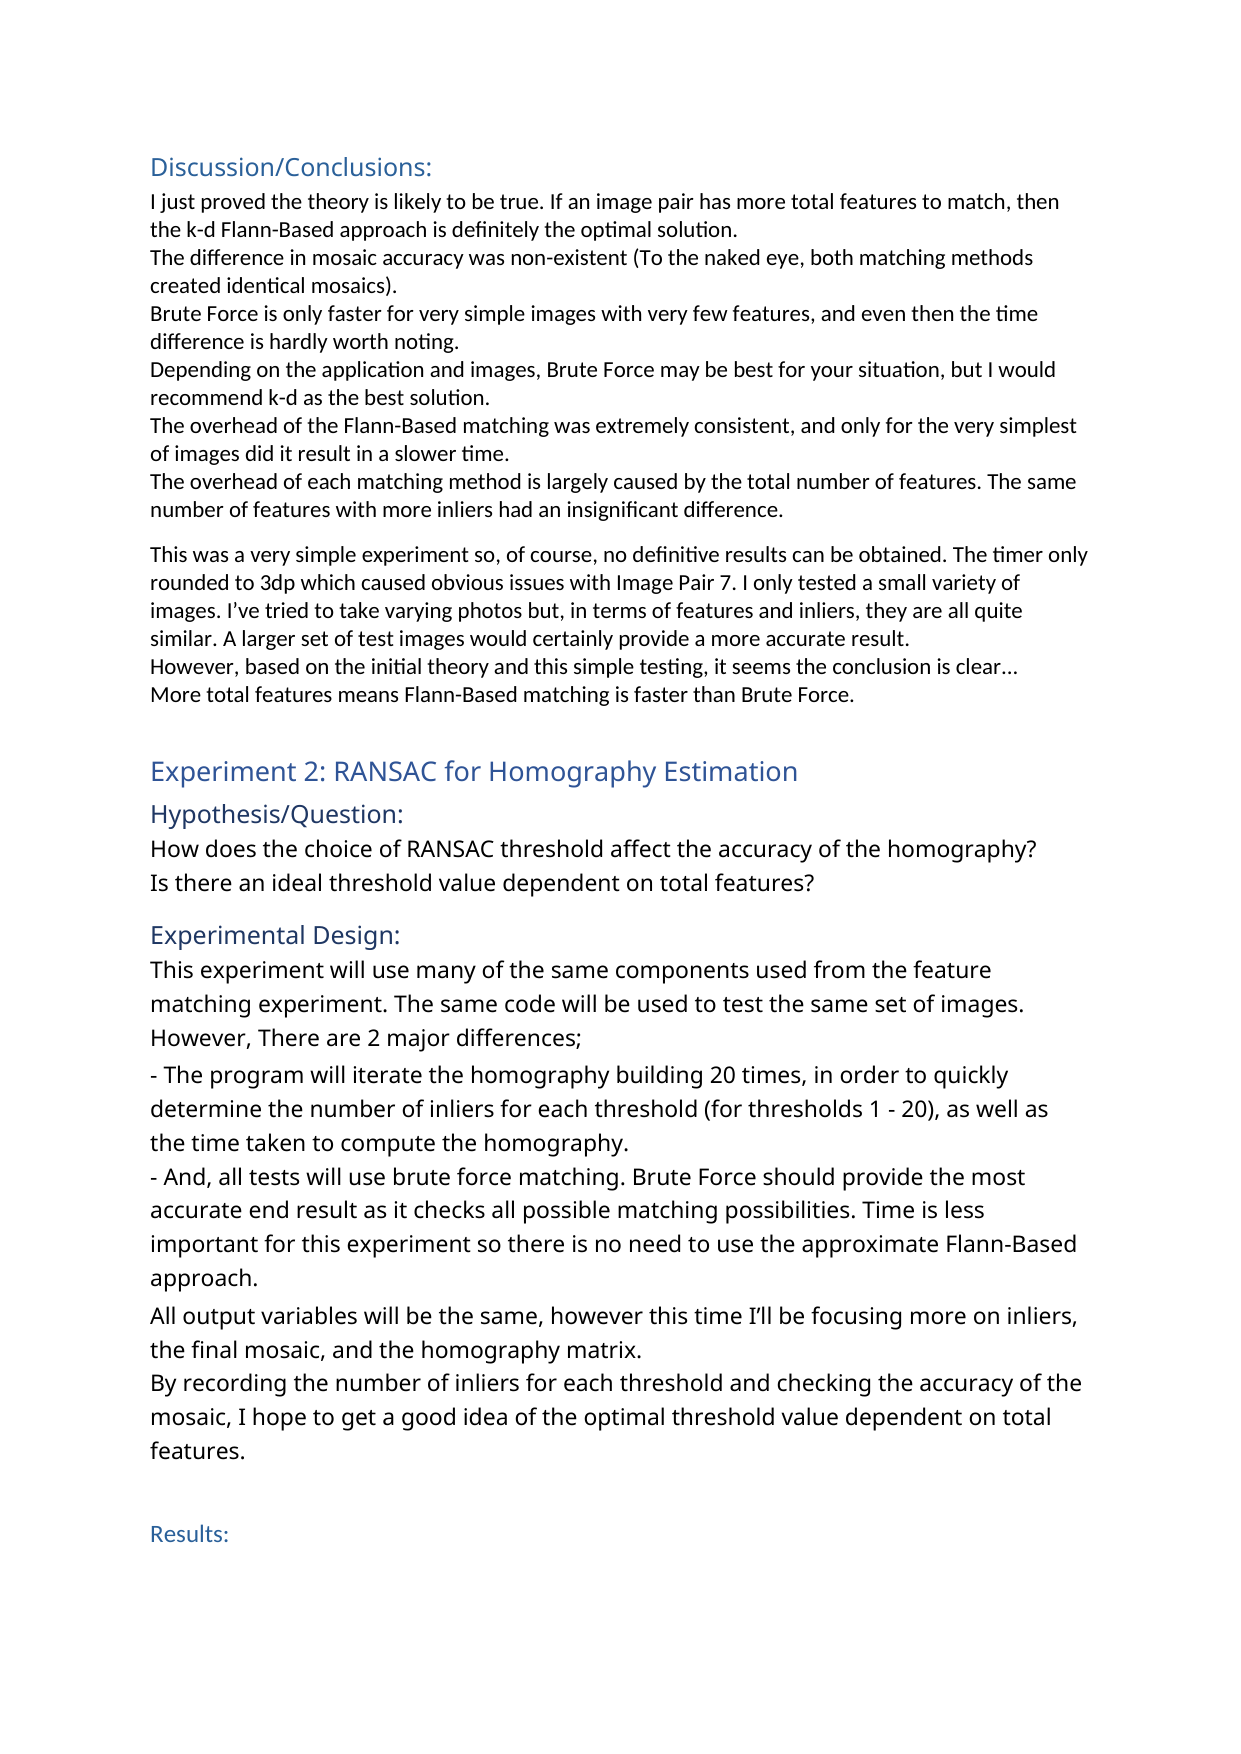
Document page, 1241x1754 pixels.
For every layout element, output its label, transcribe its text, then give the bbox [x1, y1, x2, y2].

subtitle All output variables will be the same, however this time I’ll be focusing more on inliers, the final mosaic, and the homography matrix. By recording the number of inliers for each threshold and checking the accuracy of the mosaic, I hope to get a good idea of the optimal threshold value dependent on total features. [150, 1300, 1090, 1466]
text I just proved the theory is likely to be true. If an image pair has more total features to match, then the k-d Flann-Based approach is definitely the optimal solution. The difference in mosaic accuracy was non-existent (To the naked eye, both matching methods created identical mosaics). Brute Force is only faster for very simple images with very few features, and even then the time difference is hardly worth noting. Depending on the application and images, Brute Force may be best for your situation, but I would recommend k-d as the best solution. The overhead of the Flann-Based matching was extremely consistent, and only for the very simplest of images did it result in a slower time. The overhead of each matching method is largely caused by the total number of features. The same number of features with more inliers had an insignificant difference. [150, 187, 1090, 523]
subtitle Discussion/Conclusions: [150, 150, 1090, 184]
text This was a very simple experiment so, of course, no definitive results can be obtained. The timer only rounded to 3dp which caused obvious issues with Image Pair 7. I only tested a small variety of images. I’ve tried to take varying photos but, in terms of features and inliers, they are all quite similar. A larger set of test images would certainly provide a more accurate result. However, based on the initial theory and this simple testing, it seems the conclusion is clear... More total features means Flann-Based matching is faster than Brute Force. [150, 540, 1090, 736]
subtitle Experiment 2: RANSAC for Homography Estimation [150, 752, 1090, 789]
text How does the choice of RANSAC threshold affect the accuracy of the homography? Is there an ideal threshold value dependent on total features? [150, 833, 1090, 898]
text Results: [150, 1518, 1090, 1549]
subtitle Hypothesis/Question: [150, 796, 1090, 831]
subtitle - The program will iterate the homography building 20 times, in order to quickly determine the number of inliers for each threshold (for thresholds 1 - 20), as well as the time taken to compute the homography. - And, all tests will use brute force matching. Brute Force should provide the most accurate end result as it checks all possible matching possibilities. Time is less important for this experiment so there is no need to use the approximate Flann-Based approach. [150, 1059, 1090, 1293]
subtitle Experimental Design: This experiment will use many of the same components used from the feature matching experiment. The same code will be used to test the same set of images. However, There are 2 major differences; [150, 917, 1090, 1053]
